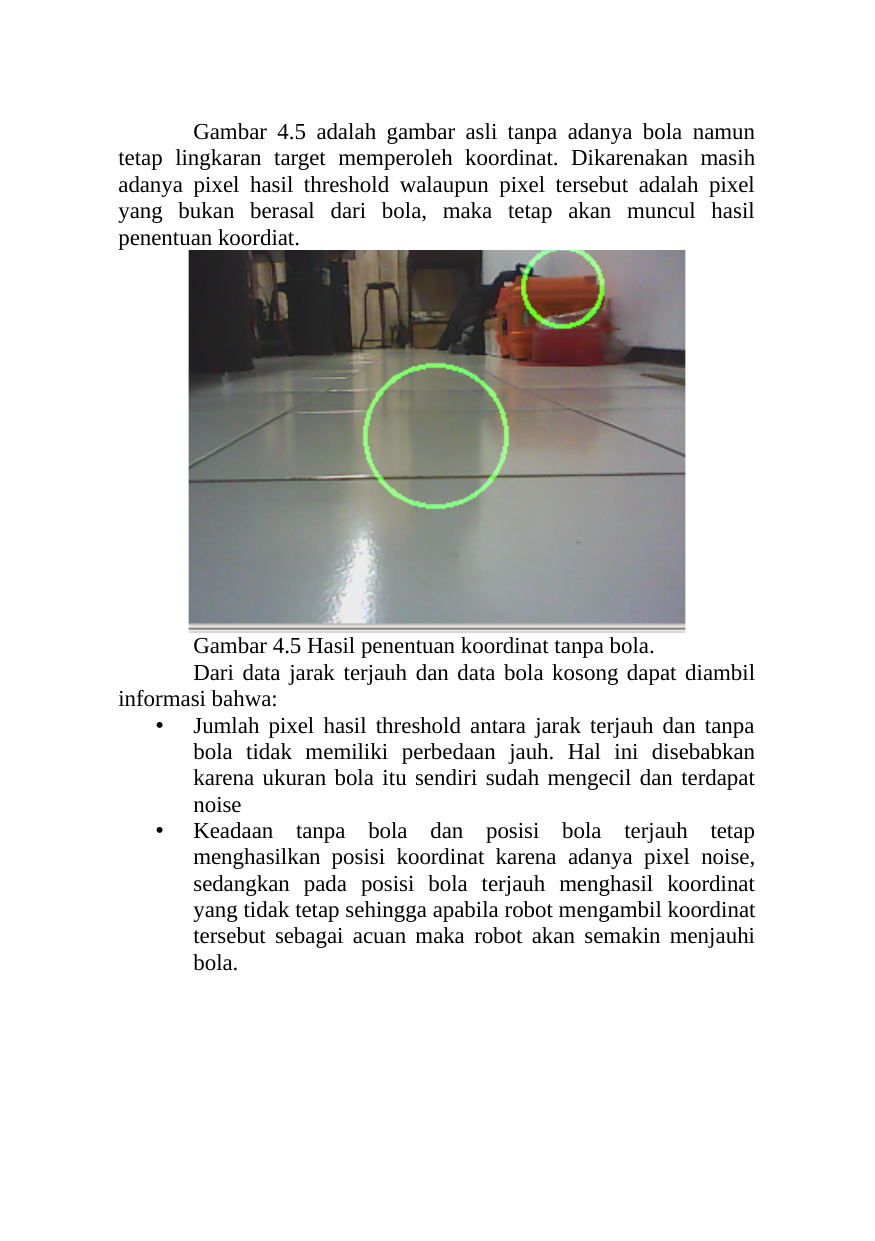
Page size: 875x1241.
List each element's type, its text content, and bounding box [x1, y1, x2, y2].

text Dari data jarak terjauh dan data bola kosong dapat diambil informasi bahwa: [118, 659, 756, 712]
list Keadaan tanpa bola dan posisi bola terjauh tetap menghasilkan posisi koordinat karena adanya pixel noise, sedangkan pada posisi bola terjauh menghasil koordinat yang tidak tetap sehingga apabila robot mengambil koordinat tersebut sebagai acuan maka robot akan semakin menjauhi bola. [156, 817, 756, 975]
text Gambar 4.5 Hasil penentuan koordinat tanpa bola. [118, 250, 756, 659]
list Jumlah pixel hasil threshold antara jarak terjauh dan tanpa bola tidak memiliki perbedaan jauh. Hal ini disebabkan karena ukuran bola itu sendiri sudah mengecil dan terdapat noise [156, 712, 756, 817]
text Gambar 4.5 adalah gambar asli tanpa adanya bola namun tetap lingkaran target memperoleh koordinat. Dikarenakan masih adanya pixel hasil threshold walaupun pixel tersebut adalah pixel yang bukan berasal dari bola, maka tetap akan muncul hasil penentuan koordiat. [118, 118, 756, 250]
picture [188, 250, 686, 633]
